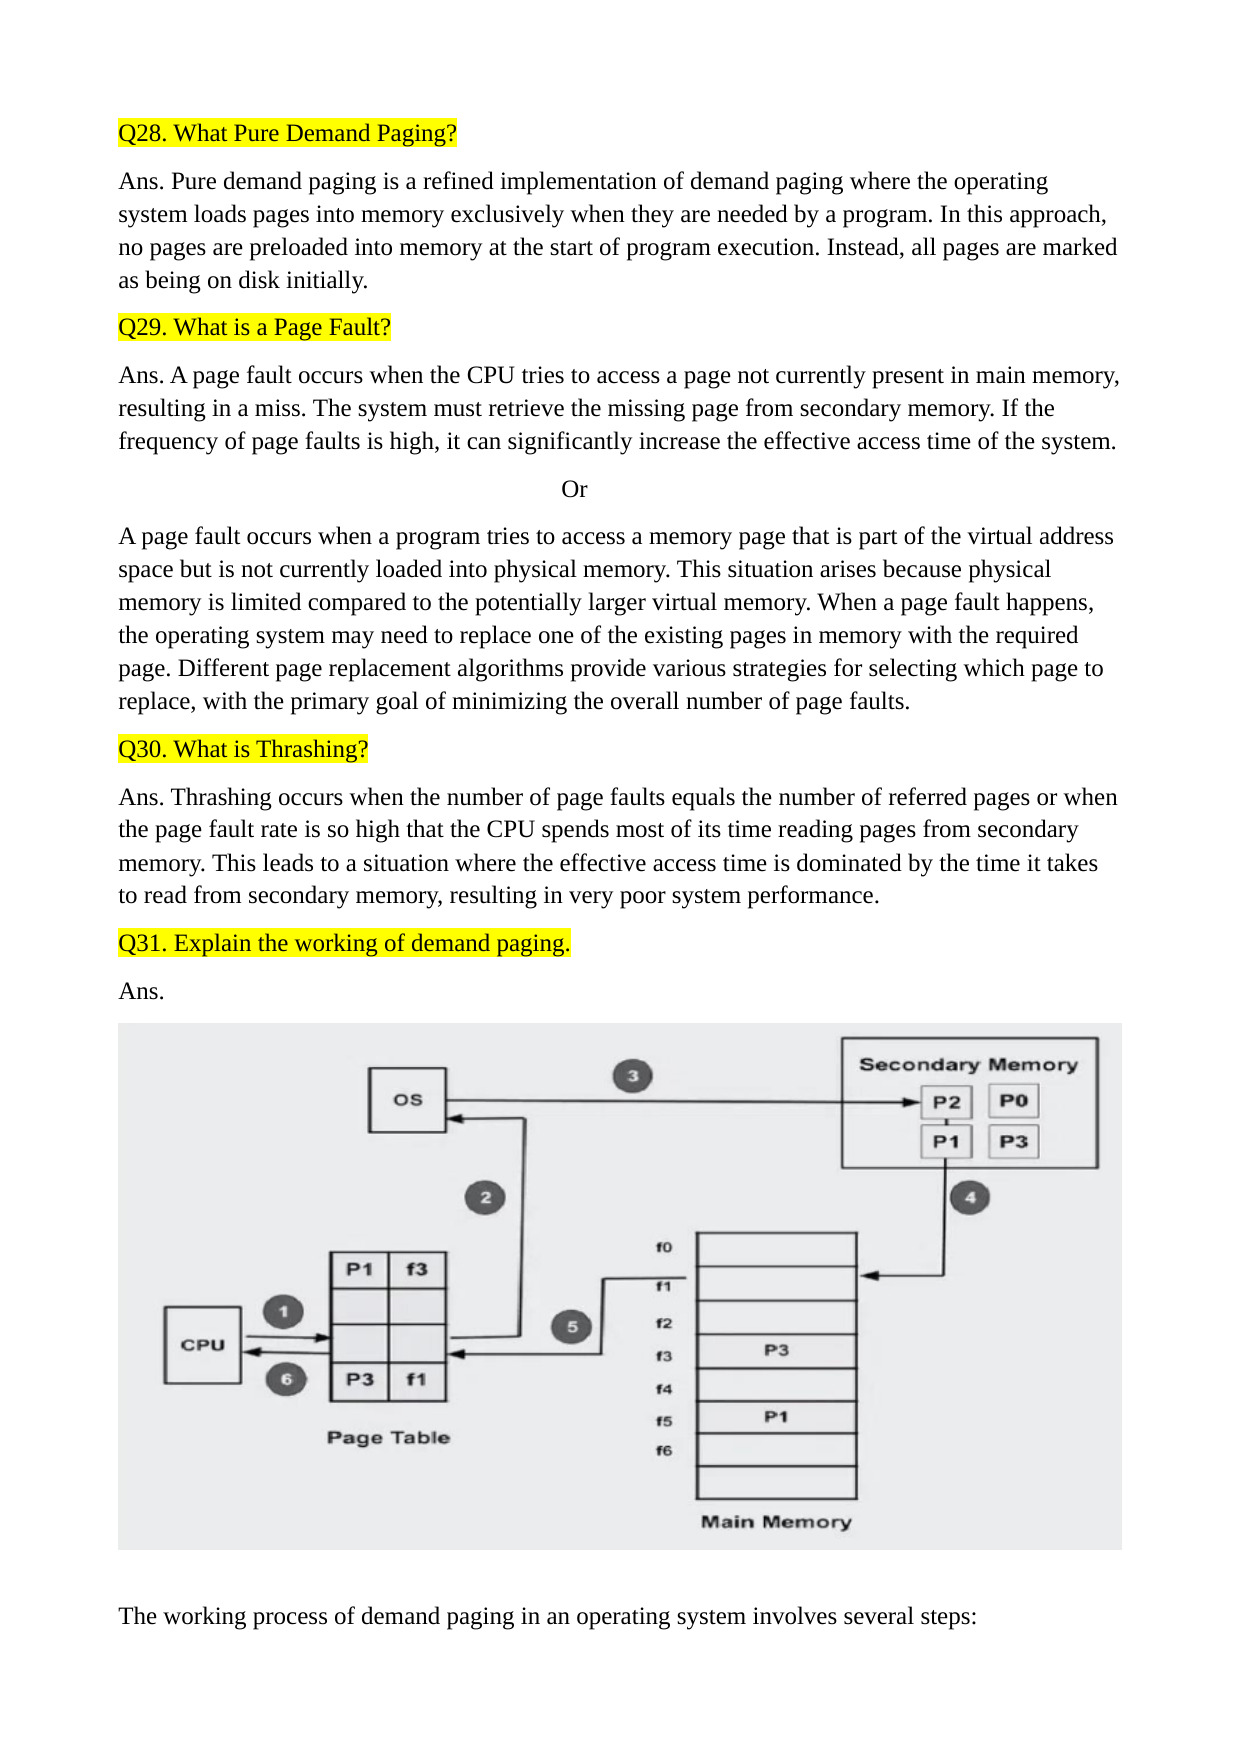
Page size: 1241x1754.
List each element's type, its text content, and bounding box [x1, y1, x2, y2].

text Q30. What is Thrashing? [118, 734, 1122, 763]
text Ans. Thrashing occurs when the number of page faults equals the number of referred pages or when the page fault rate is so high that the CPU spends most of its time reading pages from secondary memory. This leads to a situation where the effective access time is dominated by the time it takes to read from secondary memory, resulting in very poor system performance. [118, 782, 1122, 909]
text Q31. Explain the working of demand paging. [118, 928, 1122, 957]
text Ans. [118, 976, 1122, 1004]
text Q29. What is a Page Fault? [118, 312, 1122, 341]
text The working process of demand paging in an operating system involves several steps: [118, 1601, 1122, 1630]
text A page fault occurs when a program tries to access a memory page that is part of the virtual address space but is not currently loaded into physical memory. This situation arises because physical memory is limited compared to the potentially larger virtual memory. When a page fault happens, the operating system may need to replace one of the existing pages in memory with the required page. Different page replacement algorithms provide various strategies for selecting which page to replace, with the primary goal of minimizing the overall number of page faults. [118, 521, 1122, 715]
text Or [118, 474, 1122, 502]
text Ans. A page fault occurs when the CPU tries to access a page not currently present in main memory, resulting in a miss. The system must retrieve the missing page from secondary memory. If the frequency of page faults is high, it can significantly increase the effective access time of the system. [118, 360, 1122, 455]
text Ans. Pure demand paging is a refined implementation of demand paging where the operating system loads pages into memory exclusively when they are needed by a program. In this approach, no pages are preloaded into memory at the start of program execution. Instead, all pages are marked as being on disk initially. [118, 166, 1122, 293]
text Q28. What Pure Demand Paging? [118, 118, 1122, 147]
picture [118, 1023, 1123, 1550]
